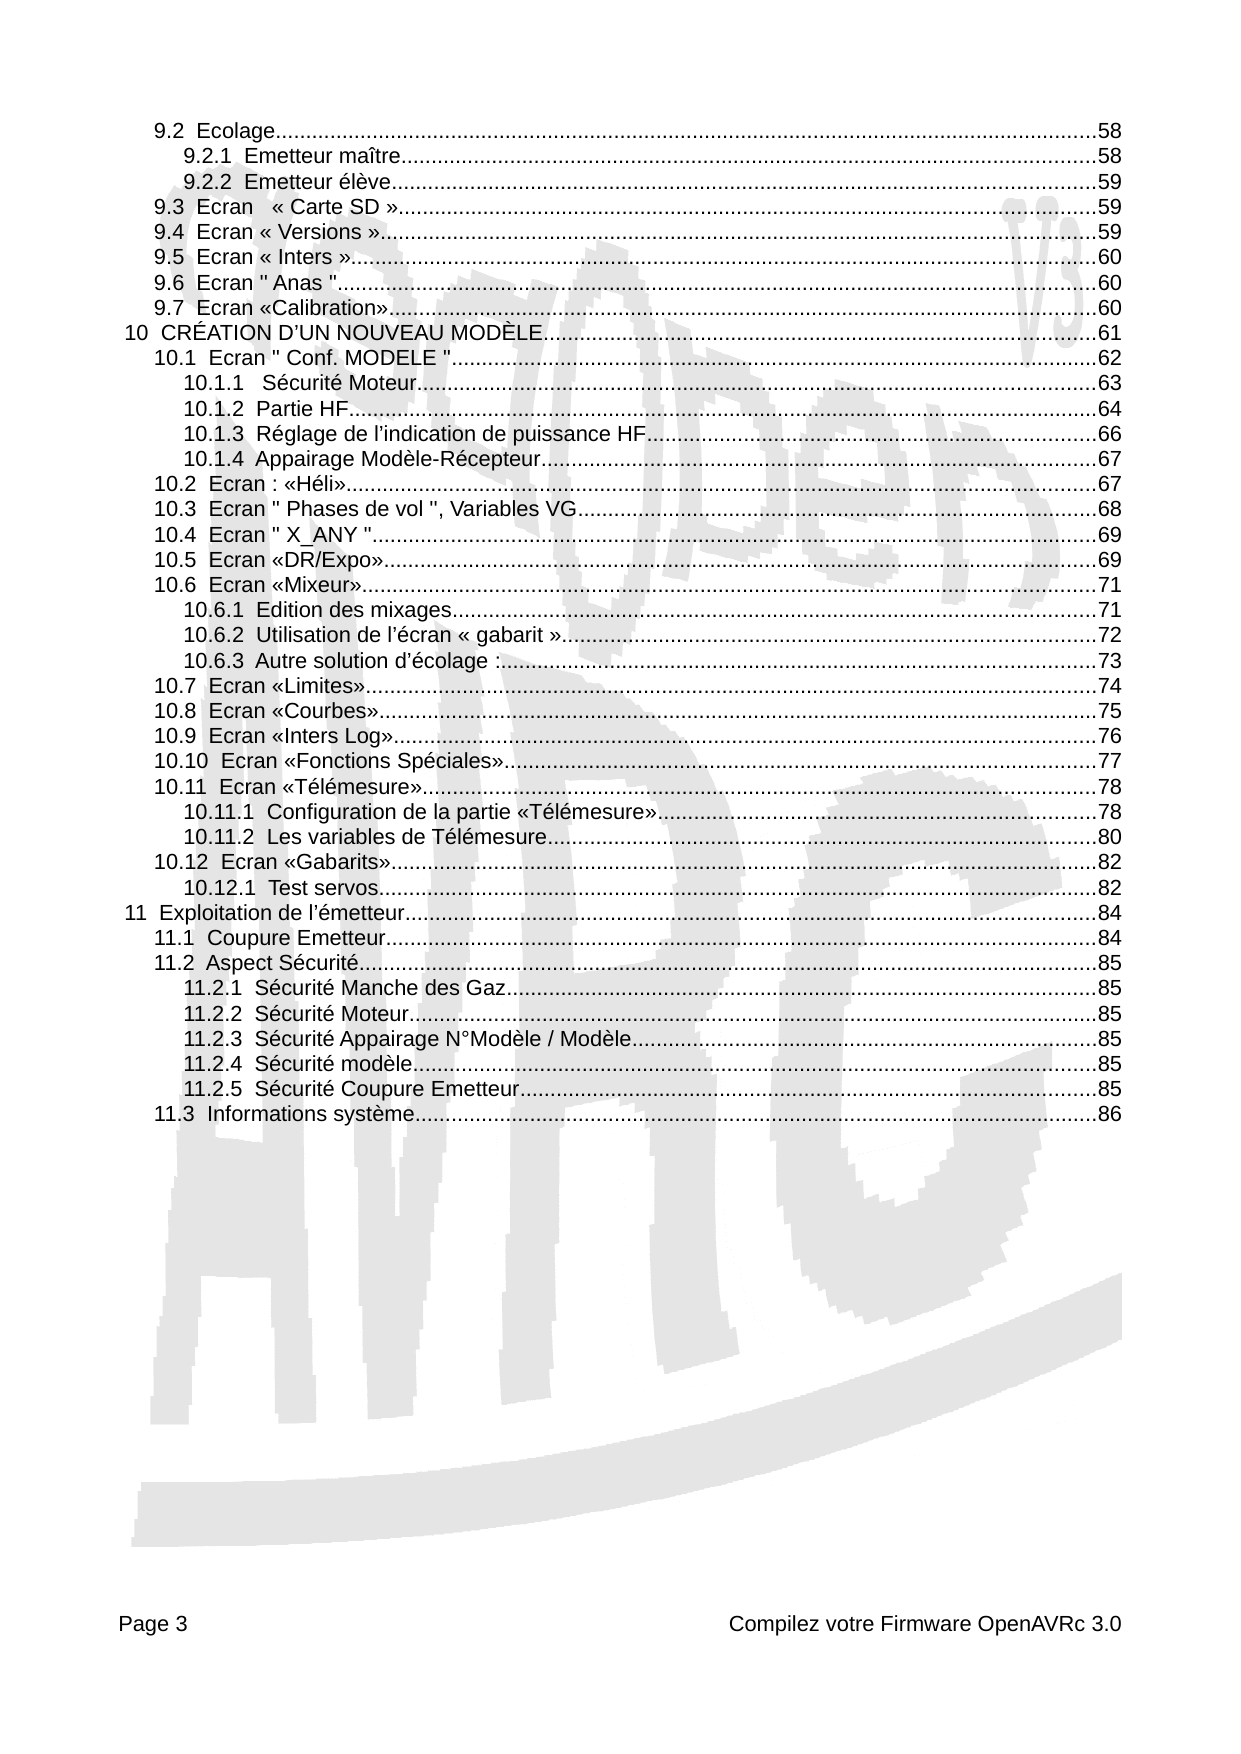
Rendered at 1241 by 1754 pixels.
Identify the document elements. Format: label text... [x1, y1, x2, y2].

text 9.2 Ecolage 58 [148, 118, 1122, 143]
text 10.5 Ecran «DR/Expo» 69 [148, 547, 1122, 572]
text 10.6.3 Autre solution d’écolage : 73 [177, 647, 1122, 673]
text 10.6 Ecran «Mixeur» 71 [148, 572, 1122, 597]
text 10.6.1 Edition des mixages 71 [177, 597, 1122, 622]
text 11.2.1 Sécurité Manche des Gaz 85 [177, 975, 1122, 1000]
text 11.2.4 Sécurité modèle 85 [177, 1051, 1122, 1076]
text 10.11.1 Configuration de la partie «Télémesure» 78 [177, 799, 1122, 824]
text 9.5 Ecran « Inters » 60 [148, 244, 1122, 269]
text 10.1.2 Partie HF 64 [177, 395, 1122, 421]
text 11.2.2 Sécurité Moteur 85 [177, 1000, 1122, 1026]
text 11.2 Aspect Sécurité 85 [148, 950, 1122, 975]
text 11.3 Informations système 86 [148, 1101, 1122, 1126]
text 10.11.2 Les variables de Télémesure 80 [177, 824, 1122, 849]
text 9.3 Ecran « Carte SD » 59 [148, 194, 1122, 219]
text 10.6.2 Utilisation de l’écran « gabarit » 72 [177, 622, 1122, 647]
text 10.1 Ecran '' Conf. MODELE '' 62 [148, 345, 1122, 370]
text 10.10 Ecran «Fonctions Spéciales» 77 [148, 748, 1122, 773]
text 10.3 Ecran '' Phases de vol '', Variables VG 68 [148, 496, 1122, 521]
text 10.8 Ecran «Courbes» 75 [148, 698, 1122, 723]
text 10.1.1 Sécurité Moteur 63 [177, 370, 1122, 395]
text 10.11 Ecran «Télémesure» 78 [148, 773, 1122, 799]
text 9.4 Ecran « Versions » 59 [148, 219, 1122, 244]
text 9.2.2 Emetteur élève 59 [177, 168, 1122, 194]
text 11.1 Coupure Emetteur 84 [148, 925, 1122, 950]
text 10.2 Ecran : «Héli» 67 [148, 471, 1122, 496]
text 9.6 Ecran '' Anas '' 60 [148, 269, 1122, 294]
text 9.2.1 Emetteur maître 58 [177, 143, 1122, 168]
text 11.2.3 Sécurité Appairage N°Modèle / Modèle 85 [177, 1026, 1122, 1051]
text 10.4 Ecran '' X_ANY '' 69 [148, 521, 1122, 547]
text 11.2.5 Sécurité Coupure Emetteur 85 [177, 1076, 1122, 1101]
text 10.12 Ecran «Gabarits» 82 [148, 849, 1122, 874]
text 10.9 Ecran «Inters Log» 76 [148, 723, 1122, 748]
text 10.1.3 Réglage de l’indication de puissance HF 66 [177, 421, 1122, 446]
text 10.1.4 Appairage Modèle-Récepteur 67 [177, 446, 1122, 471]
text 10 CRÉATION D’UN NOUVEAU MODÈLE 61 [118, 320, 1122, 345]
text 9.7 Ecran «Calibration» 60 [148, 294, 1122, 320]
text 11 Exploitation de l’émetteur 84 [118, 899, 1122, 925]
text 10.12.1 Test servos 82 [177, 874, 1122, 899]
text 10.7 Ecran «Limites» 74 [148, 673, 1122, 698]
